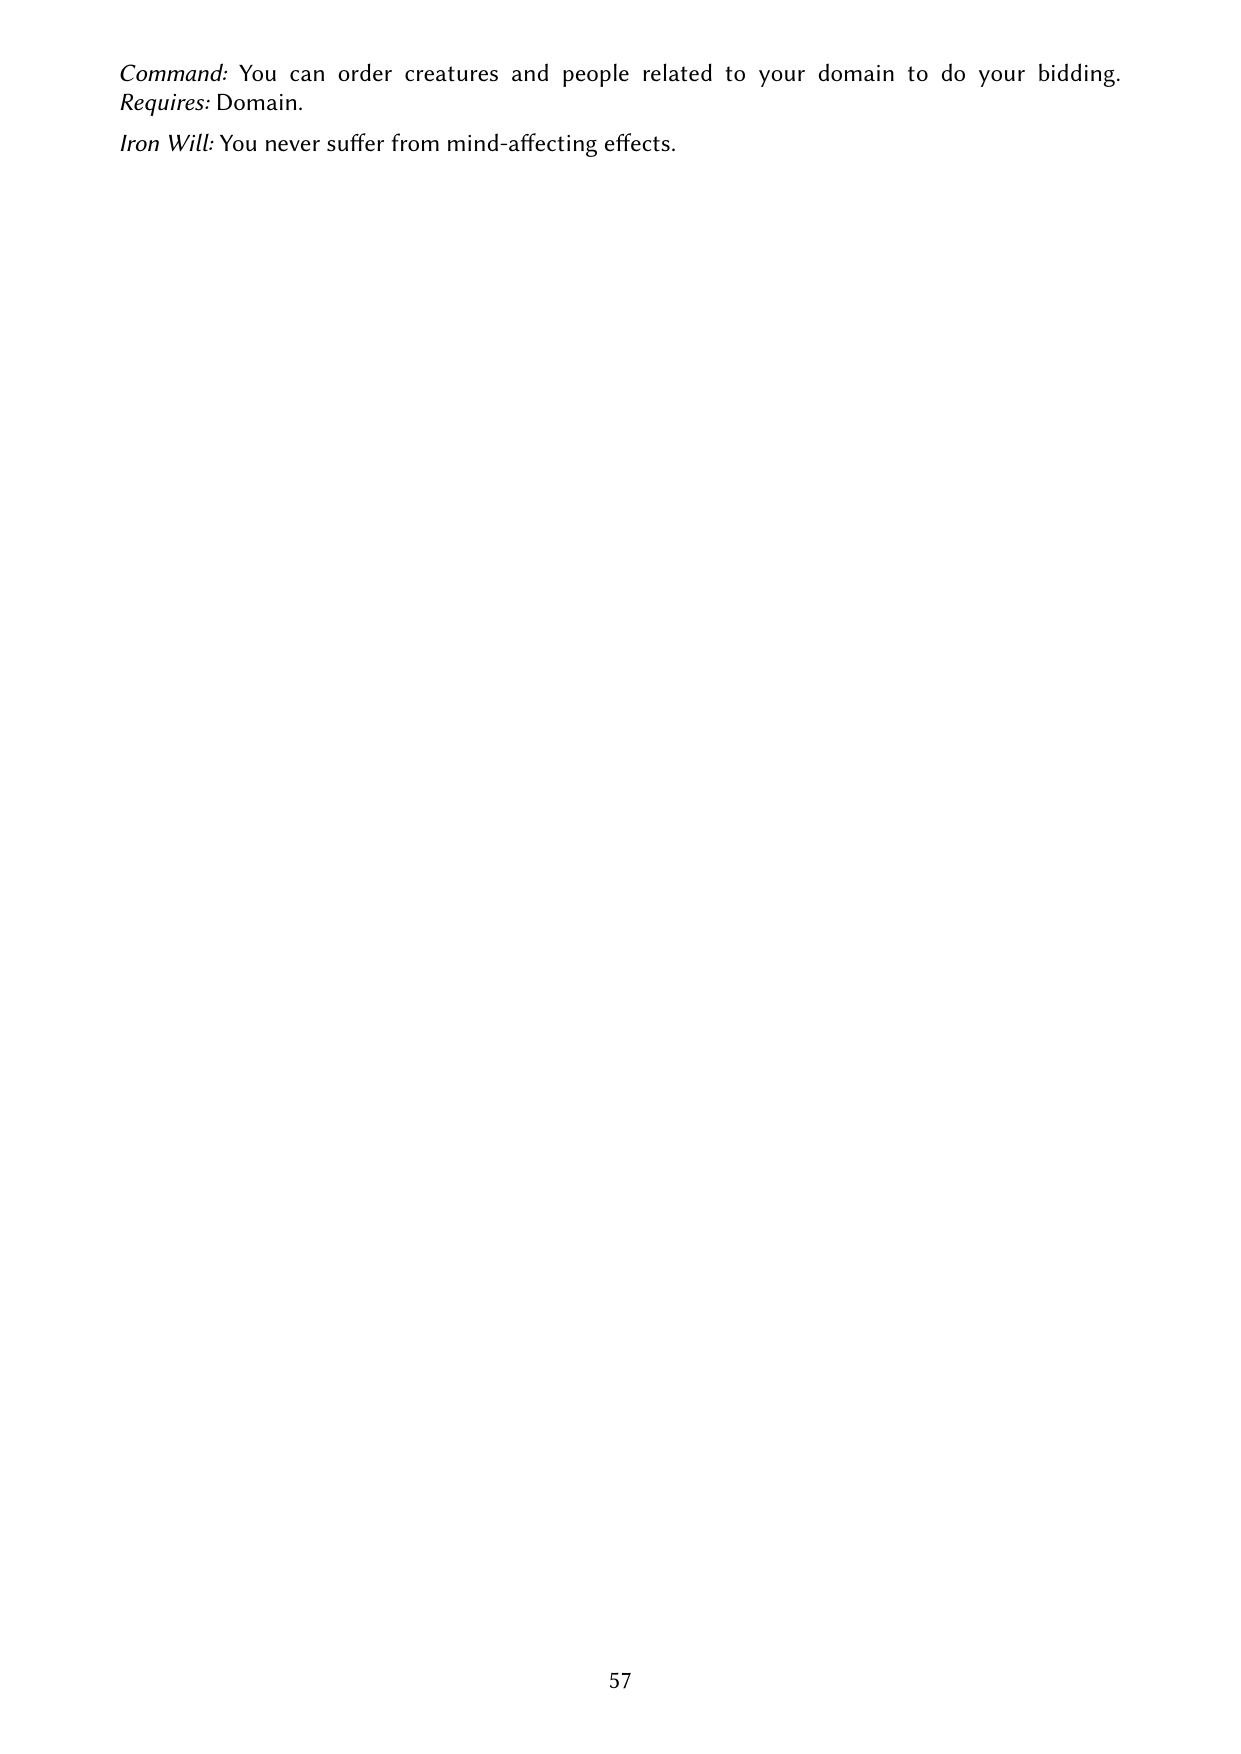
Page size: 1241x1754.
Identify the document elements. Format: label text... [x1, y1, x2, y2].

text Command: You can order creatures and people related to your domain to do your bidding. Requires: Domain. [118, 59, 1122, 116]
text Iron Will: You never suffer from mind-affecting effects. [118, 129, 1122, 157]
